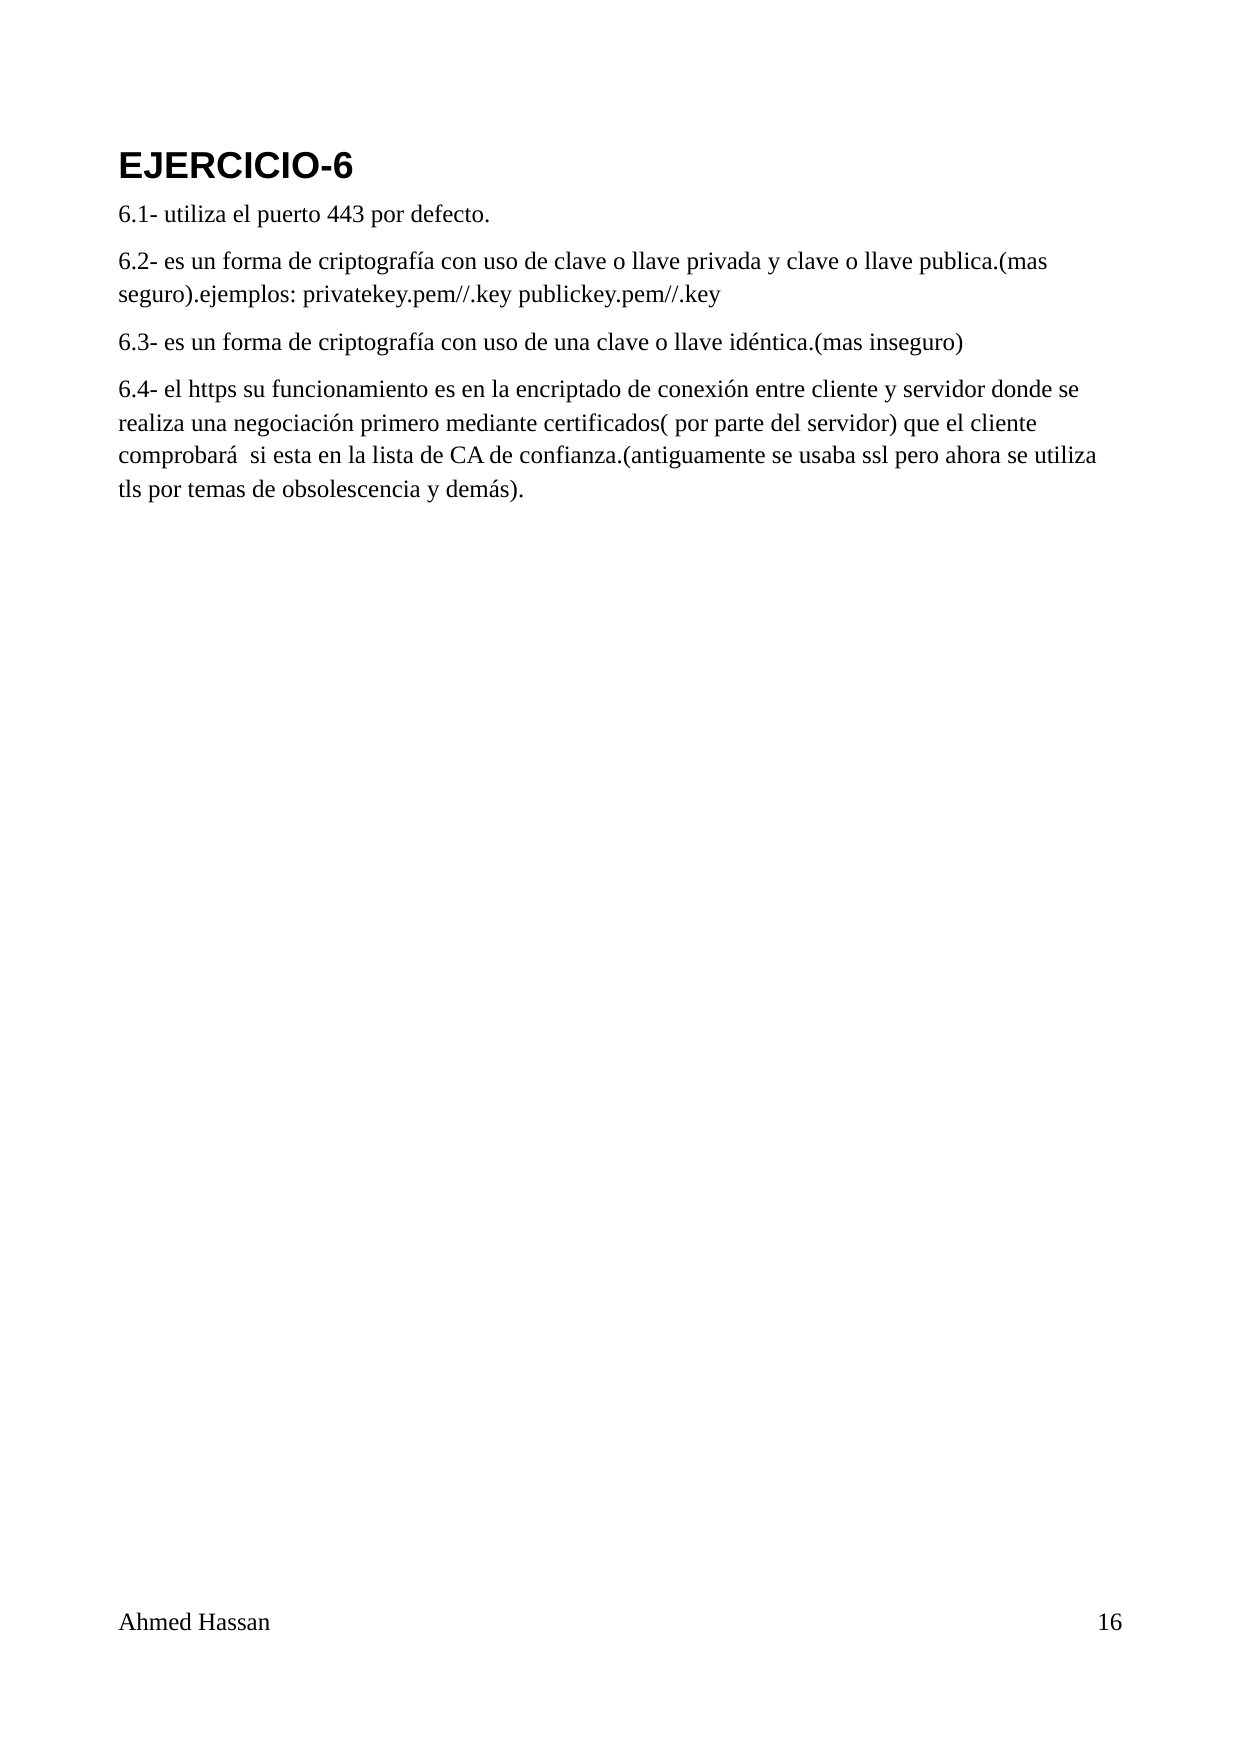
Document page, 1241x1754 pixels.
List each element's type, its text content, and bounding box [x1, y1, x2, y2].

text 6.2- es un forma de criptografía con uso de clave o llave privada y clave o llave publica.(mas seguro).ejemplos: privatekey.pem//.key publickey.pem//.key [118, 246, 1122, 308]
text 6.4- el https su funcionamiento es en la encriptado de conexión entre cliente y servidor donde se realiza una negociación primero mediante certificados( por parte del servidor) que el cliente comprobará si esta en la lista de CA de confianza.(antiguamente se usaba ssl pero ahora se utiliza tls por temas de obsolescencia y demás). [118, 374, 1122, 502]
subtitle EJERCICIO-6 [118, 143, 1122, 186]
text 6.3- es un forma de criptografía con uso de una clave o llave idéntica.(mas inseguro) [118, 327, 1122, 356]
text 6.1- utiliza el puerto 443 por defecto. [118, 199, 1122, 227]
